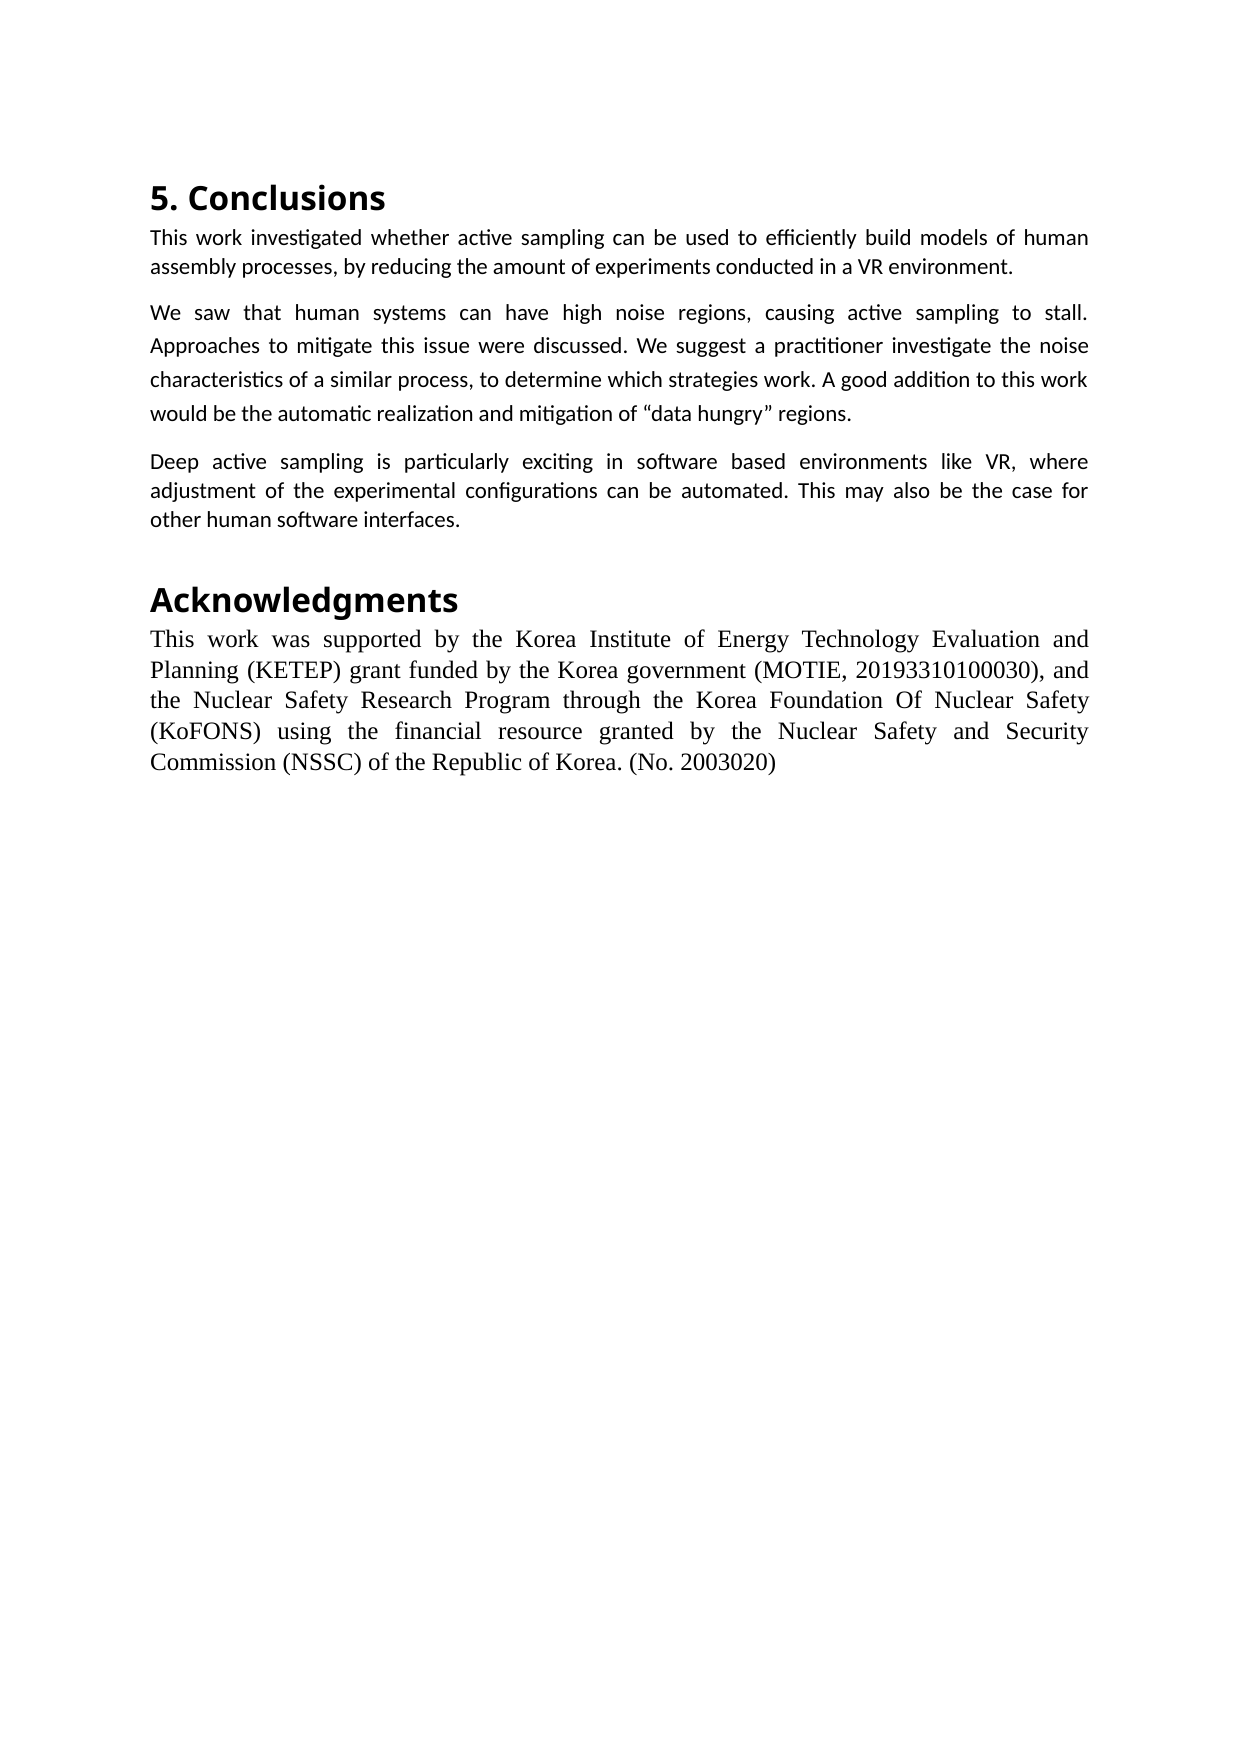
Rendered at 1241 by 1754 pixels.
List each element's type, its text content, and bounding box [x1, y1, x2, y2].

text Deep active sampling is particularly exciting in software based environments like VR, where adjustment of the experimental configurations can be automated. This may also be the case for other human software interfaces. [150, 447, 1090, 533]
text This work investigated whether active sampling can be used to efficiently build models of human assembly processes, by reducing the amount of experiments conducted in a VR environment. [150, 223, 1090, 280]
subtitle Acknowledgments [150, 577, 1090, 622]
subtitle Conclusions [150, 175, 1090, 220]
text We saw that human systems can have high noise regions, causing active sampling to stall. Approaches to mitigate this issue were discussed. We suggest a practitioner investigate the noise characteristics of a similar process, to determine which strategies work. A good addition to this work would be the automatic realization and mitigation of “data hungry” regions. [150, 298, 1090, 427]
text This work was supported by the Korea Institute of Energy Technology Evaluation and Planning (KETEP) grant funded by the Korea government (MOTIE, 20193310100030), and the Nuclear Safety Research Program through the Korea Foundation Of Nuclear Safety (KoFONS) using the financial resource granted by the Nuclear Safety and Security Commission (NSSC) of the Republic of Korea. (No. 2003020) [150, 624, 1090, 776]
